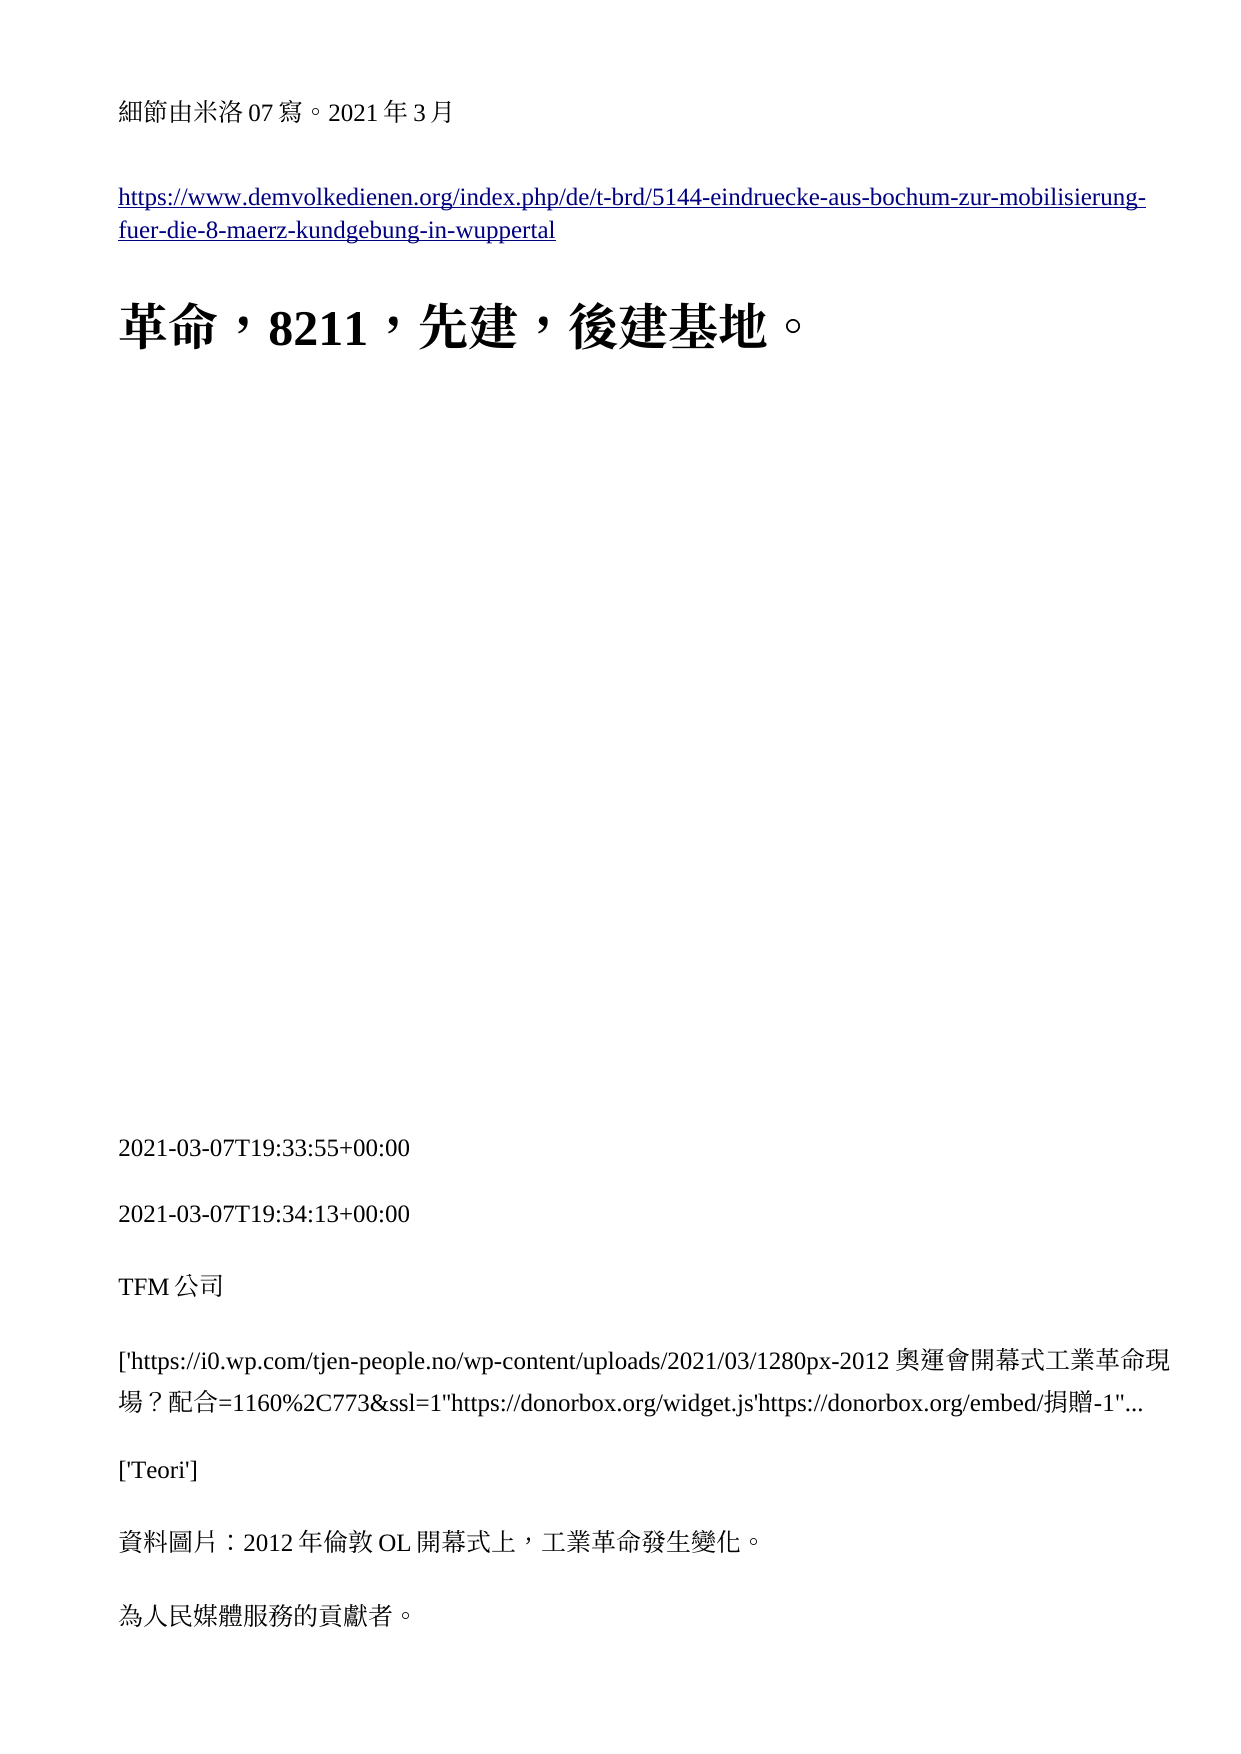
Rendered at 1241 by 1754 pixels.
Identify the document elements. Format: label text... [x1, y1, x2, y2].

text https://www.demvolkedienen.org/index.php/de/t-brd/5144-eindruecke-aus-bochum-zur-mobilisierung-fuer-die-8-maerz-kundgebung-in-wuppertal [118, 149, 1181, 244]
text 2021-03-07T19:33:55+00:00 2021-03-07T19:34:13+00:00 TFM公司 ['https://i0.wp.com/tjen-people.no/wp-content/uploads/2021/03/1280px-2012奧運會開幕式工業革命現場？配合=1160%2C773&ssl=1''https://donorbox.org/widget.js'https://donorbox.org/embed/捐贈-1"... ['Teori'] 資料圖片：2012年倫敦OL開幕式上，工業革命發生變化。 為人民媒體服務的貢獻者。 社會基礎和社會結構問題，單位問題和單位鬥爭問題，是馬克思主義理論中的一個基本問題。機械上的錯誤導致很多人不瞭解建築的作用，即使生產關係構成了社會的基礎，也正是通過建築，生產才有了改變生產條件的動力。 前毛澤東用其他方法把前進的步伐提高到一個新的、第三的、更高的階段，發展科學社會，這就是革命的理論和實踐。特別是通過無產階級文化大革命，這意味著在無產階級專政時期革命的繼續。他就是這樣確定了從社會主義到分類社會的過渡將會是怎樣的。 這是祕魯共產黨在重要文字中寫的“選，不！人民戰爭，是的！（掌聲，不！“Guerra Popular，say！”從1990年開始。在這篇透徹的文字中，一篇令人毛骨悚然的馬克思主義寬大主義毛澤東主義文字，他們在意識形態中表現出一系列核心問題，並分析了祕魯前10年的人口結構。黨引用了馬克思主義的偉大經典，提出了可以讓讀者對這些有更深刻理解的引用。例如，他們寫毛主席如何宣佈一個普遍的規則，即首先你必須掌握權力來改變社會。它會說，首先抓住建築的力量，然後用它來徹底改變游泳池，與此同時，你的假設，捍衛和發展權力。一些重要事件 在我們繼續討論之前，我們將簡要介紹一些馬克思主義者的主要群體： 生產力是人類必須使用的裝置和知識，從石斧到鐵皮地到工廠，以及如何製造和使用這些裝置和知識，都是生產力。斯大林把生產力定義為生產中最具運動性和革命性的要素，因為這些要素一直在發展，從不沉默。 生產關係是生產的組織，例如，如果它是由奴隸和奴隸組織的，有活潑的農民和征服者，或者有工資的工人和資本家。簡而言之，生產關係就是生產過程中相互之間的人際關係。 生產方式是生產能力與生產關係之間的單位。正是這兩者之間的矛盾，是生產方式上的根本矛盾，導致了歷史上的大旅遊者，以及政治革命。阻力在發展，加劇了生產力發展快於生產條件的矛盾。這些人將被絞死，然後他們將成為生產力進一步發展的障礙。 基地是社群的基礎，是由生產條件決定的。因此，生產關係是人類社會最基本的生產關係。 這座建築矗立在水池之上，並以此為基礎，由哲學、政治、文化和科學組成。政府和法律都在大樓裡。 馬克思證明了生產力的發展是人類歷史新應用的基礎。這為我們如何組織生產創造了基礎，而生產是社會中最基本的，因為人的生產是生命本身的基礎。我們的生活離不開生產，我們所有的社會生活都被生產方式所佔據。 這些都是我們從馬克思的歷史中獲得的關於社會發展的關鍵專案和核心理解。工業革命前的民革 對於本文的題目，祕魯共產黨引用毛主席對蘇聯政治經濟的批評（我們的譯文）： “同樣地，從世界歷史的角度來看，在工業革命之前，而不是之後，是國民革命和建立國民國家。公民身份首先改變了建築，並接管了國家機構，然後才發展宣傳，以收集真正的力量。首先，他們在生產條件上做了很大的改變。當生產條件得到照顧，這些都在正確的軌道上，他們開啟了道路，發展產品的力量。當然，生產關係革命在一定程度上是由生產力的發展而發展起來的，但生產力的主要發展總是在生產條件發生變化之後。看看資本主義的歷史發展。起初，簡單的協調，後來發展到多變的手工。在這個時候，資本主義的生產關係已經形成，但是變化莫測的作坊沒有機器。這種資本主義生產關係產生了技術進步的需要，為機器的使用創造了基礎。在英國，工業革命發生在18世紀末。本世紀和19世紀初首先是在國民革命之後進行的，然後是在17世紀之後。世紀。在這方面，德、法、美、日在資本主義工業大發展之前，首先經歷了建築生產關係的轉變 在這裡，我們要再次指出，馬克思主義對基礎和建設的理解，是生產關係（生產中的人與人之間的關係）構成社會基礎（基礎牆）的方式，在這個基礎之上，是意識形態、政治和文化的過度建構。國家是建設的一部分。不幸的是，這種馬克思主義的理解常常導致教條錯誤和誤解。很多人會忘記方言，這意味著他們會忘記馬克思主義不僅是物質的，而且是辯證的。他們忘記了馬克思主義一直允許政治和意識形態發揮什麼作用。例如，當馬克思說，當意識形態抓住了大眾，它就變成了一種物質力量，或者當馬克思恩格斯被困在資本主義和交往之間是一個過渡階段，只能是無產階級專政，在這個過渡階段，無產階級是通過掌權和行使權力，改變生產條件，釋放產品能量。 這是基本的馬克思主義，但是一系列的革命者對那裡的基礎和建設的關係的學習是不理解的，他們認為你要先改變池，然後再改變建設。這樣的表演直接導致了不同型別的改革。這是社交媒體、共青團主義者和當今中國的假領導人所傳播的表現。最後一個是中國的右翼路線，正如在一場反對毛澤東的鬥爭中所說的，關鍵問題不是課堂，而是生產力的發展。這一點現在寫在中國的公約裡，明顯與毛主席和所有學習者的遊行相矛盾：課堂是社會轉型的主要動力。課堂的最高形式是武裝鬥爭，用暴力征服權力。政治第一-如果你不明白這一點，你想犯的錯誤 所以，馬克思主義者（今天的馬克思主義者）就是這樣說的材料，我們把人類生產看作社會的基礎。儘管如此，當談到轉型、社會轉型和推動轉型時，權力的本質是一個問題。課堂是權力的第七節也是最後一節課，是最主要的東西。任何生產力，無論多麼革命，多麼現代化，都不會興起，也不會掃除母體生產關係。這隻能由一個教室通過它的政黨來表達自己，並通過它的政黨來征服政府。社會革命首先是一場政治革命，無產階級專政首先建立在建築物上，而不是像有些人相信的那樣建立在經濟領域。 我們可以說，銀團主義者相信直接行動，通過工會和嚴格限制來掌控經濟。一個相關的錯誤，我們發現在那些認為你可以首先建立一個文化霸權。毛澤東主義告訴我們，這些都是幻覺。無產階級必須在所有領域、所有舞臺上進行鬥爭。無產階級必須進行工會鬥爭和文化鬥爭。無產階級必須建立自己的金融組織和自己的區域性文化。但是，只要公民擁有權力，這些軍隊就無法征服權力。你贏得的季節是暫時的，在無產階級掌握一切權力之前，是不會被銬上手銬的，是不會持久的。另一方面，只要資本主義還存在，只要公民專政能提供建議，公民身份將主導意識形態、文化，當然還有經濟。 PKP進一步引用毛主席的話（我們的翻譯）： “一切人都有一條規矩，只有先準備好奪取政權的輿論，才能解決財產問題，才能推進擴大生產力的發展。雖然公民革命和無產階級革命有一定的區別（無產階級革命以前沒有社會生產關係，資本主義生產關係已經在胎兒社會中發展起來），但基本上是平等的。” [118, 1101, 1181, 1666]
subtitle 革命，8211，先建，後建基地。 [118, 288, 1181, 359]
text 細節由米洛07寫。2021年3月 [118, 59, 1181, 129]
